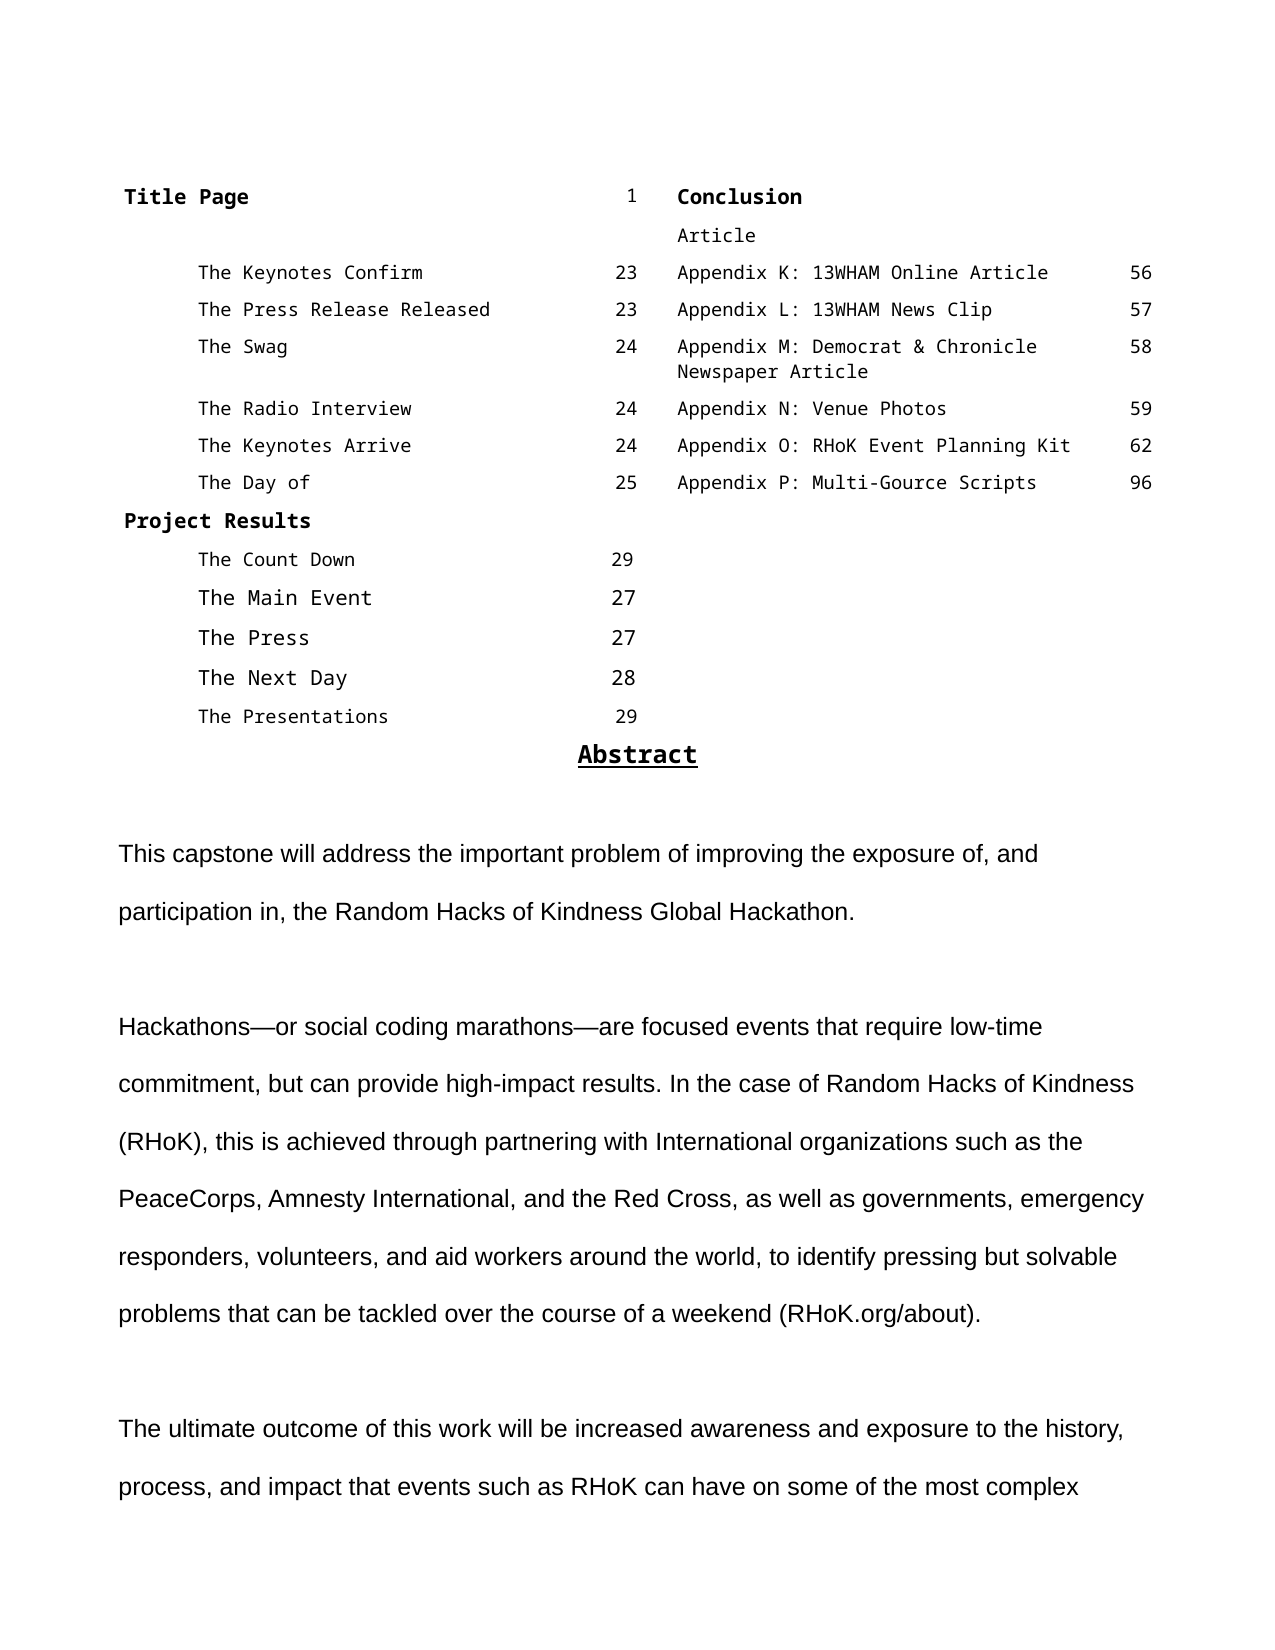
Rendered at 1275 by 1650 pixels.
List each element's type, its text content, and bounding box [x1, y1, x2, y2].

table_cell The Press [118, 618, 605, 657]
table_cell 58 [1116, 327, 1158, 390]
table_cell The Next Day [118, 657, 605, 697]
table_cell [671, 541, 1116, 577]
table_header Conclusion [671, 176, 1116, 216]
table_cell [643, 327, 671, 390]
table_cell Appendix M: Democrat & Chronicle Newspaper Article [671, 327, 1116, 390]
table_cell Article [671, 216, 1116, 253]
table_cell [605, 501, 643, 541]
table_cell [1116, 618, 1158, 657]
table_cell [671, 618, 1116, 657]
table_cell 96 [1116, 464, 1158, 501]
table_cell [643, 501, 671, 541]
table_cell 24 [605, 390, 643, 427]
text The ultimate outcome of this work will be increased awareness and exposure to the history, process, and impact that events such as RHoK can have on some of the most complex [118, 1414, 1157, 1501]
table_cell 24 [605, 427, 643, 464]
table_cell [1116, 216, 1158, 253]
table_cell 27 [605, 618, 643, 657]
table_cell 23 [605, 253, 643, 290]
table_cell 59 [1116, 390, 1158, 427]
table_cell [643, 390, 671, 427]
table_cell [643, 216, 671, 253]
text This capstone will address the important problem of improving the exposure of, and participation in, the Random Hacks of Kindness Global Hackathon. [118, 839, 1157, 926]
table_cell [643, 427, 671, 464]
table_cell [1116, 657, 1158, 697]
table_cell The Keynotes Arrive [118, 427, 605, 464]
table_cell The Main Event [118, 578, 605, 617]
table_cell Appendix K: 13WHAM Online Article [671, 253, 1116, 290]
table_cell 25 [605, 464, 643, 501]
table_cell Appendix L: 13WHAM News Clip [671, 290, 1116, 327]
table_cell [671, 657, 1116, 697]
table_cell [671, 578, 1116, 617]
table_cell [643, 657, 671, 697]
table_cell [643, 541, 671, 577]
table_cell The Swag [118, 327, 605, 390]
table_cell 62 [1116, 427, 1158, 464]
table_cell [605, 216, 643, 253]
table_cell [1116, 578, 1158, 617]
table_cell The Day of [118, 464, 605, 501]
text Hackathons—or social coding marathons—are focused events that require low-time commitment, but can provide high-impact results. In the case of Random Hacks of Kindness (RHoK), this is achieved through partnering with International organizations such as the PeaceCorps, Amnesty International, and the Red Cross, as well as governments, emergency responders, volunteers, and aid workers around the world, to identify pressing but solvable problems that can be tackled over the course of a weekend (RHoK.org/about). [118, 1012, 1157, 1328]
table_cell Appendix P: Multi-Gource Scripts [671, 464, 1116, 501]
table_cell [643, 618, 671, 657]
table_header Title Page [118, 176, 605, 216]
table_cell [1116, 541, 1158, 577]
table_cell 23 [605, 290, 643, 327]
table_cell [671, 501, 1116, 541]
table_cell Appendix N: Venue Photos [671, 390, 1116, 427]
table_cell Appendix O: RHoK Event Planning Kit [671, 427, 1116, 464]
table_cell 27 [605, 578, 643, 617]
table_cell [643, 697, 671, 737]
table_cell Project Results [118, 501, 605, 541]
table_cell [671, 697, 1116, 737]
table_cell [1116, 697, 1158, 737]
table_cell 29 [605, 697, 643, 737]
table_header [1116, 176, 1158, 216]
table_cell 56 [1116, 253, 1158, 290]
text Abstract [118, 737, 1157, 771]
table_cell The Keynotes Confirm [118, 253, 605, 290]
table_cell The Press Release Released [118, 290, 605, 327]
table_cell 24 [605, 327, 643, 390]
table_cell [643, 290, 671, 327]
table_header 1 [605, 176, 643, 216]
table_cell The Radio Interview [118, 390, 605, 427]
table_cell [643, 464, 671, 501]
table_cell 57 [1116, 290, 1158, 327]
table_cell [118, 216, 605, 253]
table_cell [643, 253, 671, 290]
table_cell 29 [605, 541, 643, 577]
table_cell The Count Down [118, 541, 605, 577]
table_cell [643, 578, 671, 617]
table_header [643, 176, 671, 216]
table_cell [1116, 501, 1158, 541]
table_cell 28 [605, 657, 643, 697]
table_cell The Presentations [118, 697, 605, 737]
